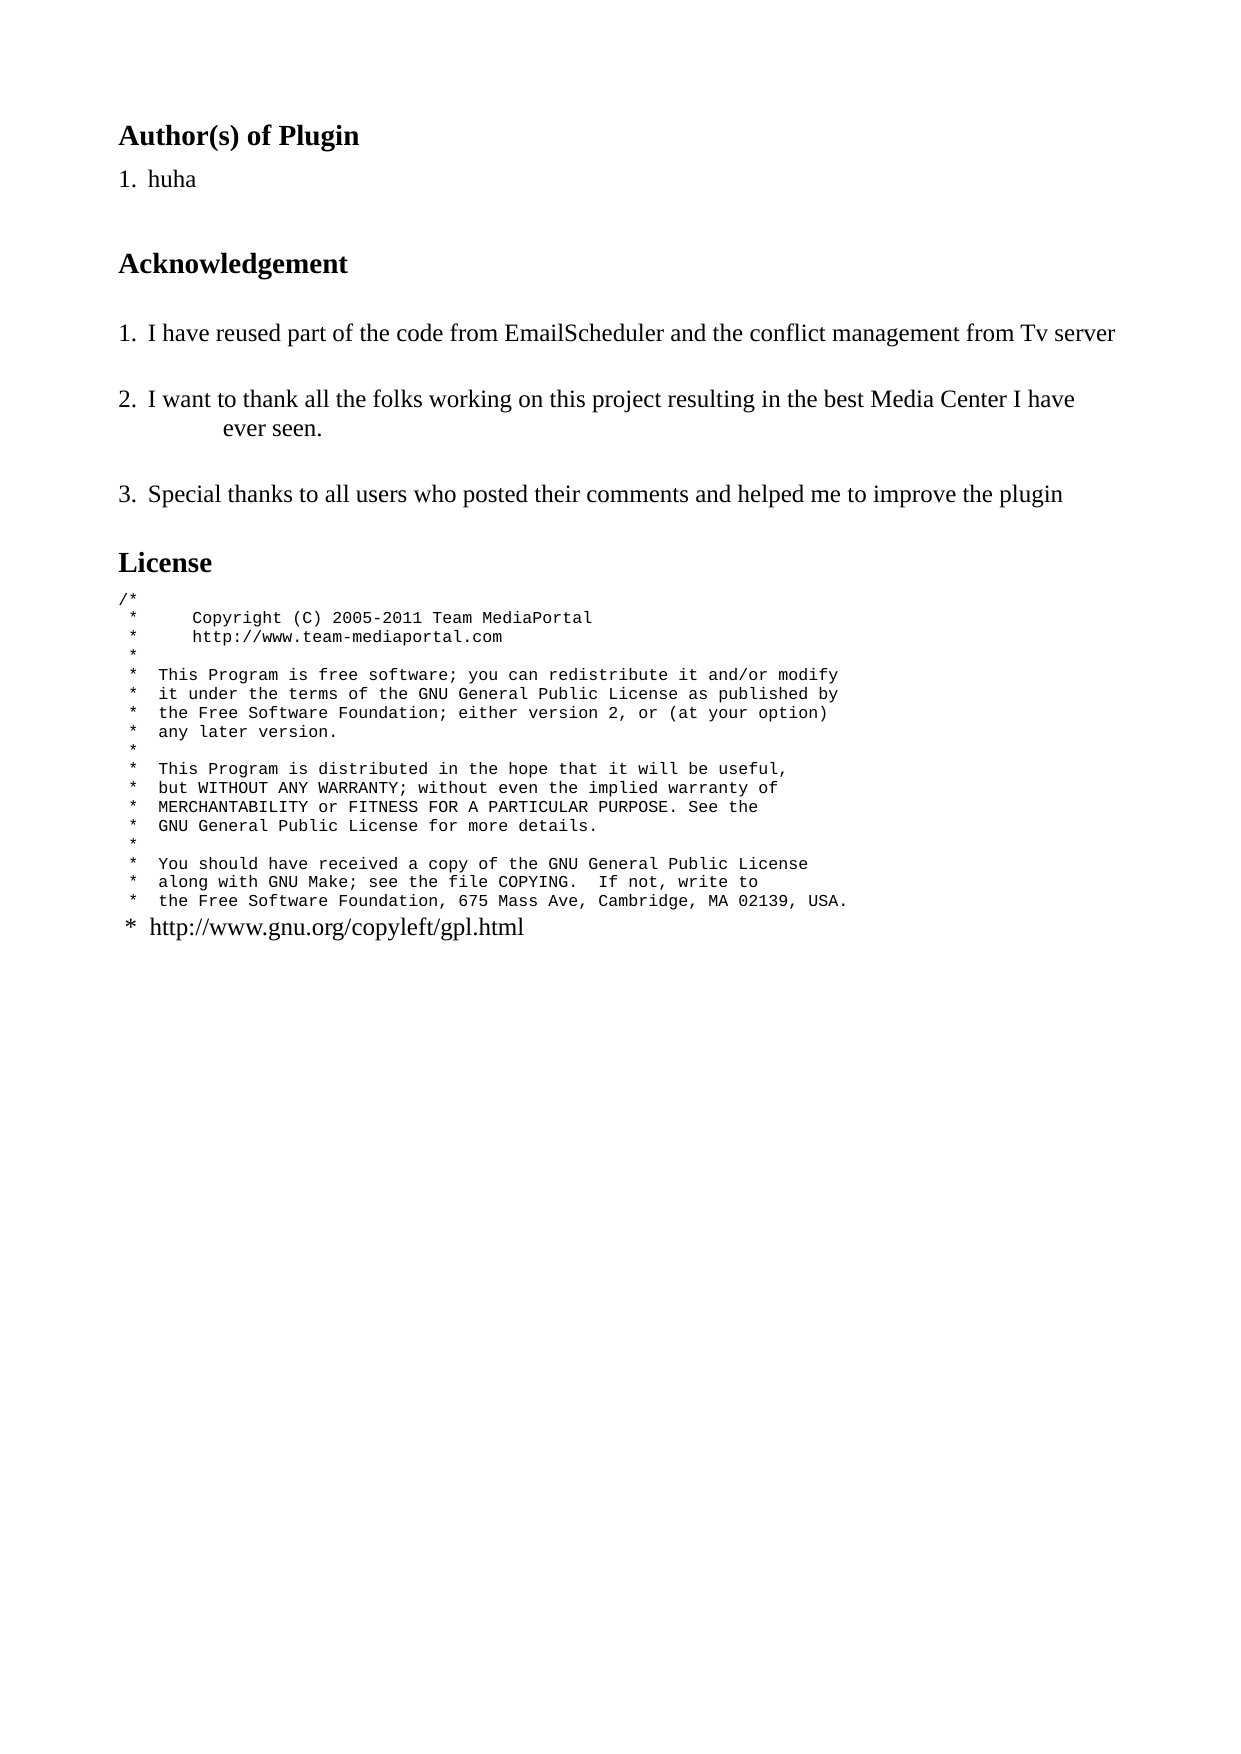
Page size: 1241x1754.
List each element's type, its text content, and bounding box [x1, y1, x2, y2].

list I have reused part of the code from EmailScheduler and the conflict management from Tv server [118, 318, 1122, 346]
list huha [118, 164, 1122, 193]
text * This Program is distributed in the hope that it will be useful, [118, 761, 1122, 780]
text Acknowledgement [118, 247, 1122, 280]
text * MERCHANTABILITY or FITNESS FOR A PARTICULAR PURPOSE. See the [118, 799, 1122, 817]
text * any later version. [118, 723, 1122, 742]
text * GNU General Public License for more details. [118, 817, 1122, 836]
text * [118, 648, 1122, 667]
text * http://www.team-mediaportal.com [118, 629, 1122, 648]
text Author(s) of Plugin [118, 118, 1122, 152]
text * You should have received a copy of the GNU General Public License [118, 855, 1122, 874]
text * This Program is free software; you can redistribute it and/or modify [118, 667, 1122, 686]
list I want to thank all the folks working on this project resulting in the best Media Center I have ever seen. [118, 384, 1122, 441]
text License [118, 545, 1122, 579]
text * the Free Software Foundation, 675 Mass Ave, Cambridge, MA 02139, USA. [118, 893, 1122, 912]
text * but WITHOUT ANY WARRANTY; without even the implied warranty of [118, 780, 1122, 799]
text * Copyright (C) 2005-2011 Team MediaPortal [118, 610, 1122, 629]
text * http://www.gnu.org/copyleft/gpl.html [118, 912, 1122, 941]
text * along with GNU Make; see the file COPYING. If not, write to [118, 874, 1122, 893]
list Special thanks to all users who posted their comments and helped me to improve the plugin [118, 479, 1122, 508]
text * [118, 742, 1122, 761]
text /* [118, 591, 1122, 610]
text * it under the terms of the GNU General Public License as published by [118, 686, 1122, 704]
text * the Free Software Foundation; either version 2, or (at your option) [118, 704, 1122, 723]
text * [118, 836, 1122, 855]
